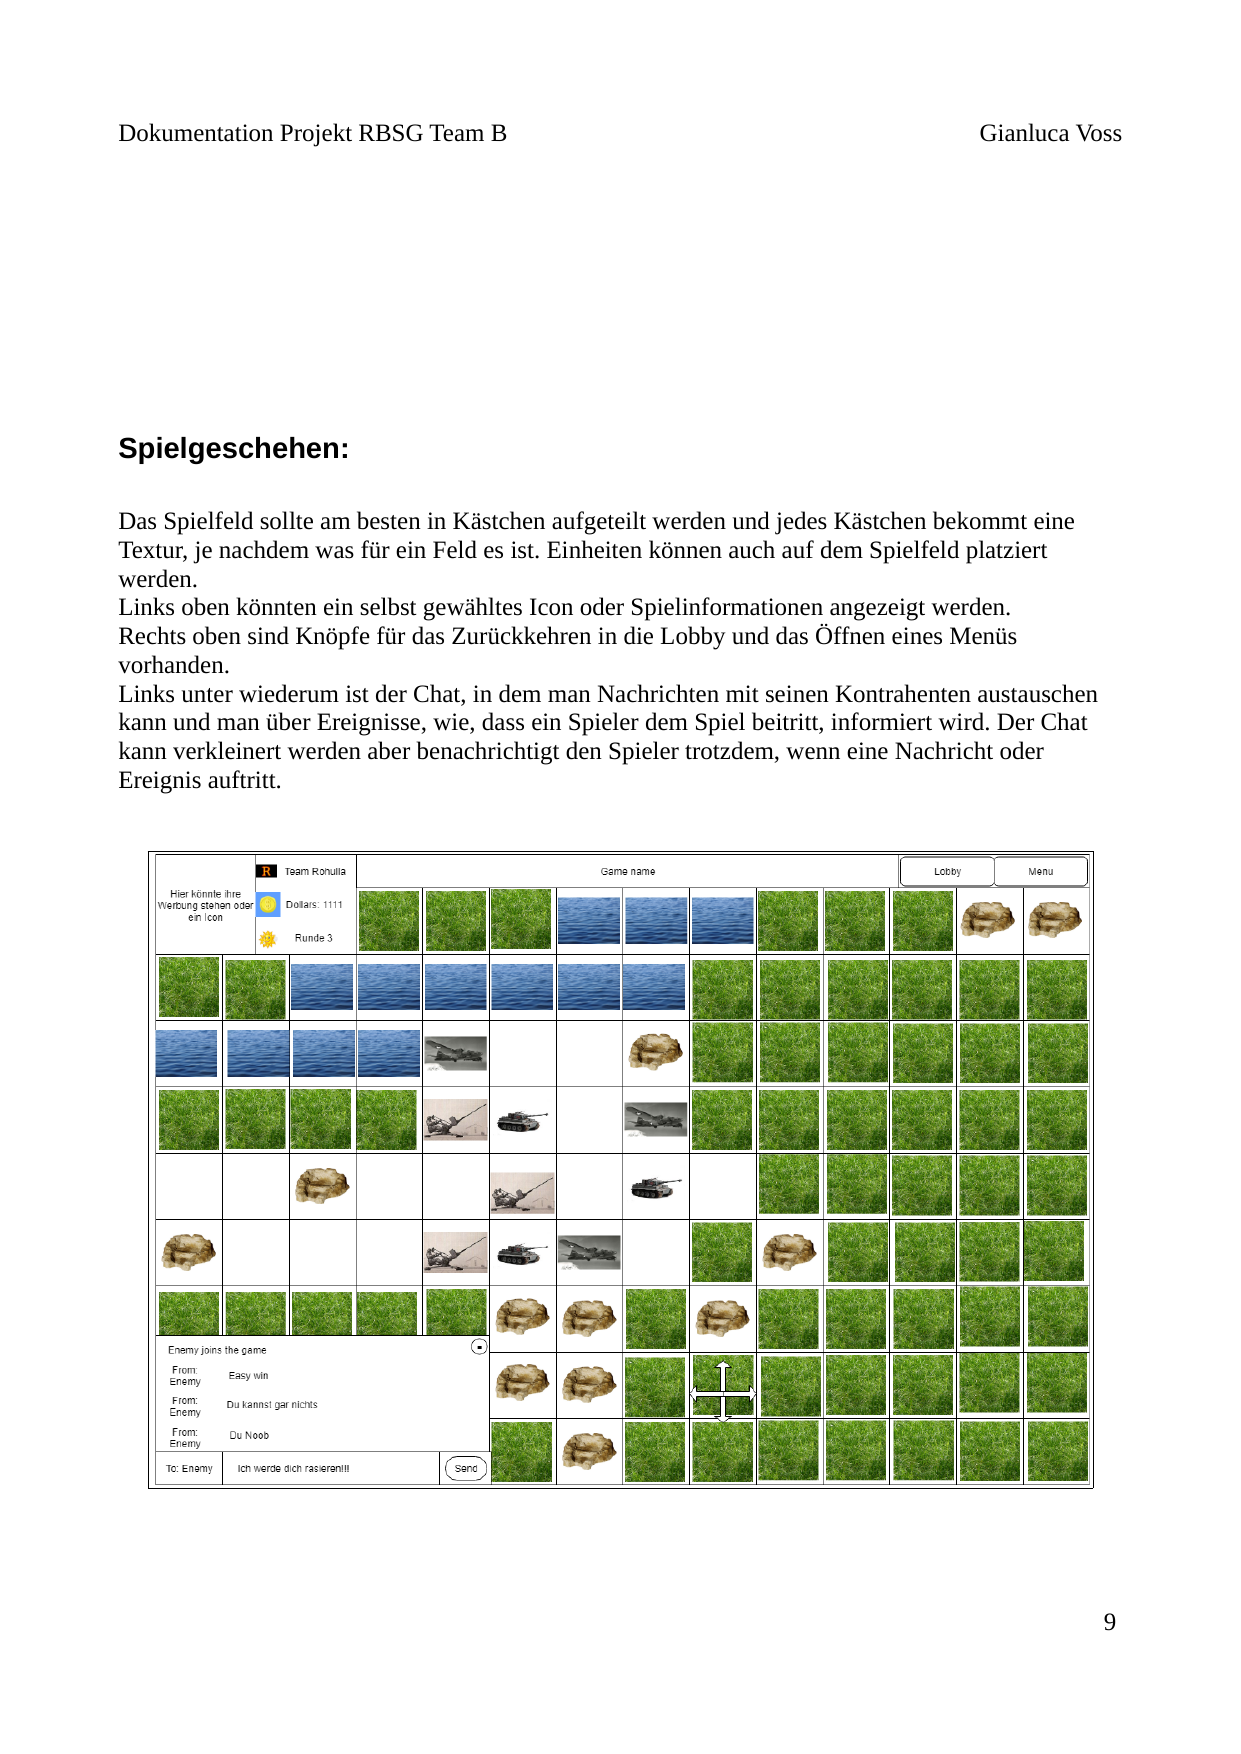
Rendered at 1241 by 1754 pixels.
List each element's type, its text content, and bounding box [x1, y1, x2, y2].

text Links oben könnten ein selbst gewähltes Icon oder Spielinformationen angezeigt werden. [118, 592, 1122, 621]
subtitle Spielgeschehen: [118, 431, 1122, 465]
text Links unter wiederum ist der Chat, in dem man Nachrichten mit seinen Kontrahenten austauschen kann und man über Ereignisse, wie, dass ein Spieler dem Spiel beitritt, informiert wird. Der Chat kann verkleinert werden aber benachrichtigt den Spieler trotzdem, wenn eine Nachricht oder Ereignis auftritt. [118, 679, 1122, 794]
text Das Spielfeld sollte am besten in Kästchen aufgeteilt werden und jedes Kästchen bekommt eine Textur, je nachdem was für ein Feld es ist. Einheiten können auch auf dem Spielfeld platziert werden. [118, 506, 1122, 592]
text Rechts oben sind Knöpfe für das Zurückkehren in die Lobby und das Öffnen eines Menüs vorhanden. [118, 621, 1122, 679]
picture [150, 854, 1090, 1485]
